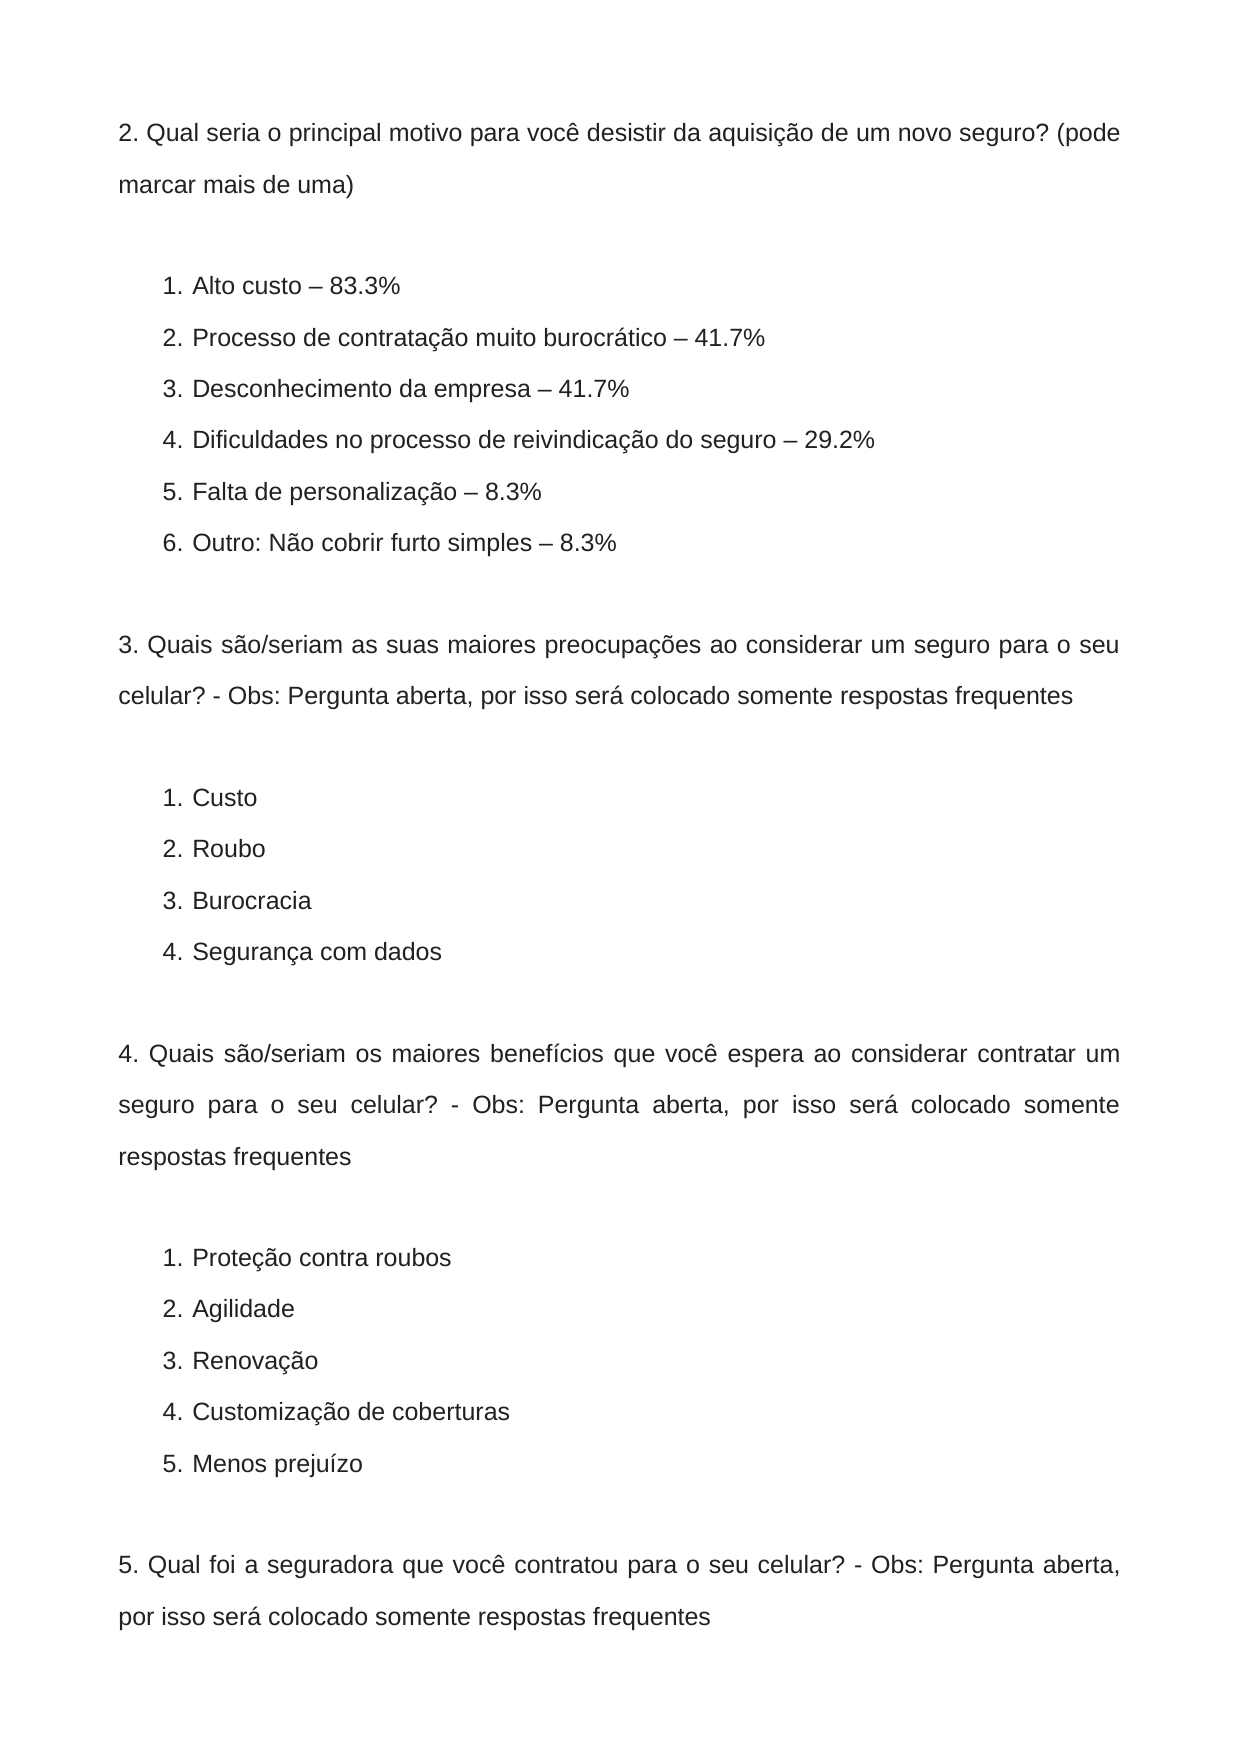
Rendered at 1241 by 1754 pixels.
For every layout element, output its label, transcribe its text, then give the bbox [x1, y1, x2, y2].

list Falta de personalização – 8.3% [162, 477, 1122, 506]
list Processo de contratação muito burocrático – 41.7% [162, 322, 1122, 351]
list Alto custo – 83.3% [162, 271, 1122, 300]
list Customização de coberturas [162, 1397, 1122, 1426]
list Burocracia [162, 886, 1122, 914]
text 4. Quais são/seriam os maiores benefícios que você espera ao considerar contratar um seguro para o seu celular? - Obs: Pergunta aberta, por isso será colocado somente respostas frequentes [118, 1038, 1122, 1170]
list Renovação [162, 1346, 1122, 1374]
list Menos prejuízo [162, 1449, 1122, 1477]
list Roubo [162, 834, 1122, 863]
text 5. Qual foi a seguradora que você contratou para o seu celular? - Obs: Pergunta aberta, por isso será colocado somente respostas frequentes [118, 1550, 1122, 1630]
list Agilidade [162, 1294, 1122, 1323]
list Proteção contra roubos [162, 1243, 1122, 1272]
list Segurança com dados [162, 937, 1122, 966]
list Custo [162, 783, 1122, 811]
text 3. Quais são/seriam as suas maiores preocupações ao considerar um seguro para o seu celular? - Obs: Pergunta aberta, por isso será colocado somente respostas frequentes [118, 630, 1122, 710]
text 2. Qual seria o principal motivo para você desistir da aquisição de um novo seguro? (pode marcar mais de uma) [118, 118, 1122, 198]
list Dificuldades no processo de reivindicação do seguro – 29.2% [162, 425, 1122, 454]
list Outro: Não cobrir furto simples – 8.3% [162, 528, 1122, 557]
list Desconhecimento da empresa – 41.7% [162, 374, 1122, 403]
